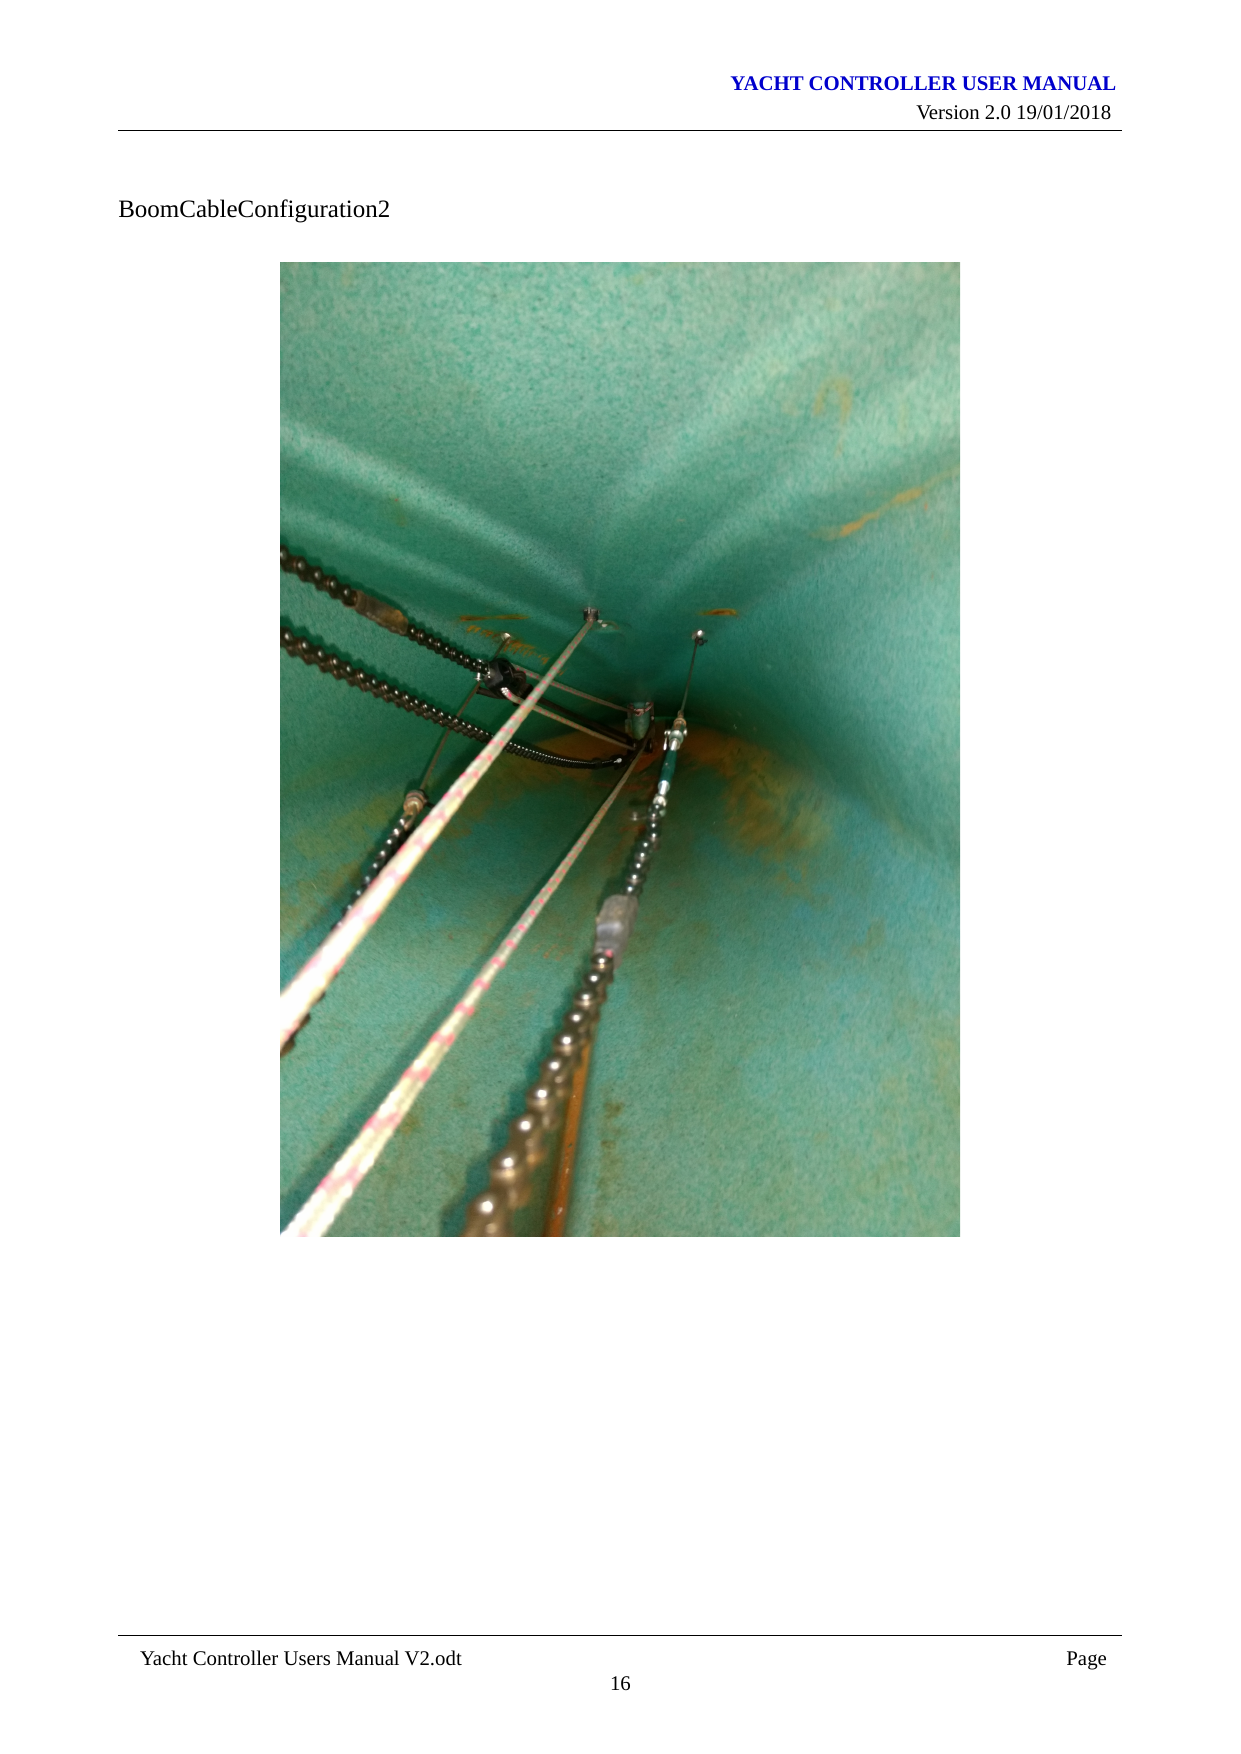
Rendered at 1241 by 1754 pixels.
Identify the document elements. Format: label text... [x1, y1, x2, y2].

picture [280, 262, 961, 1237]
text BoomCableConfiguration2 [118, 194, 1122, 223]
